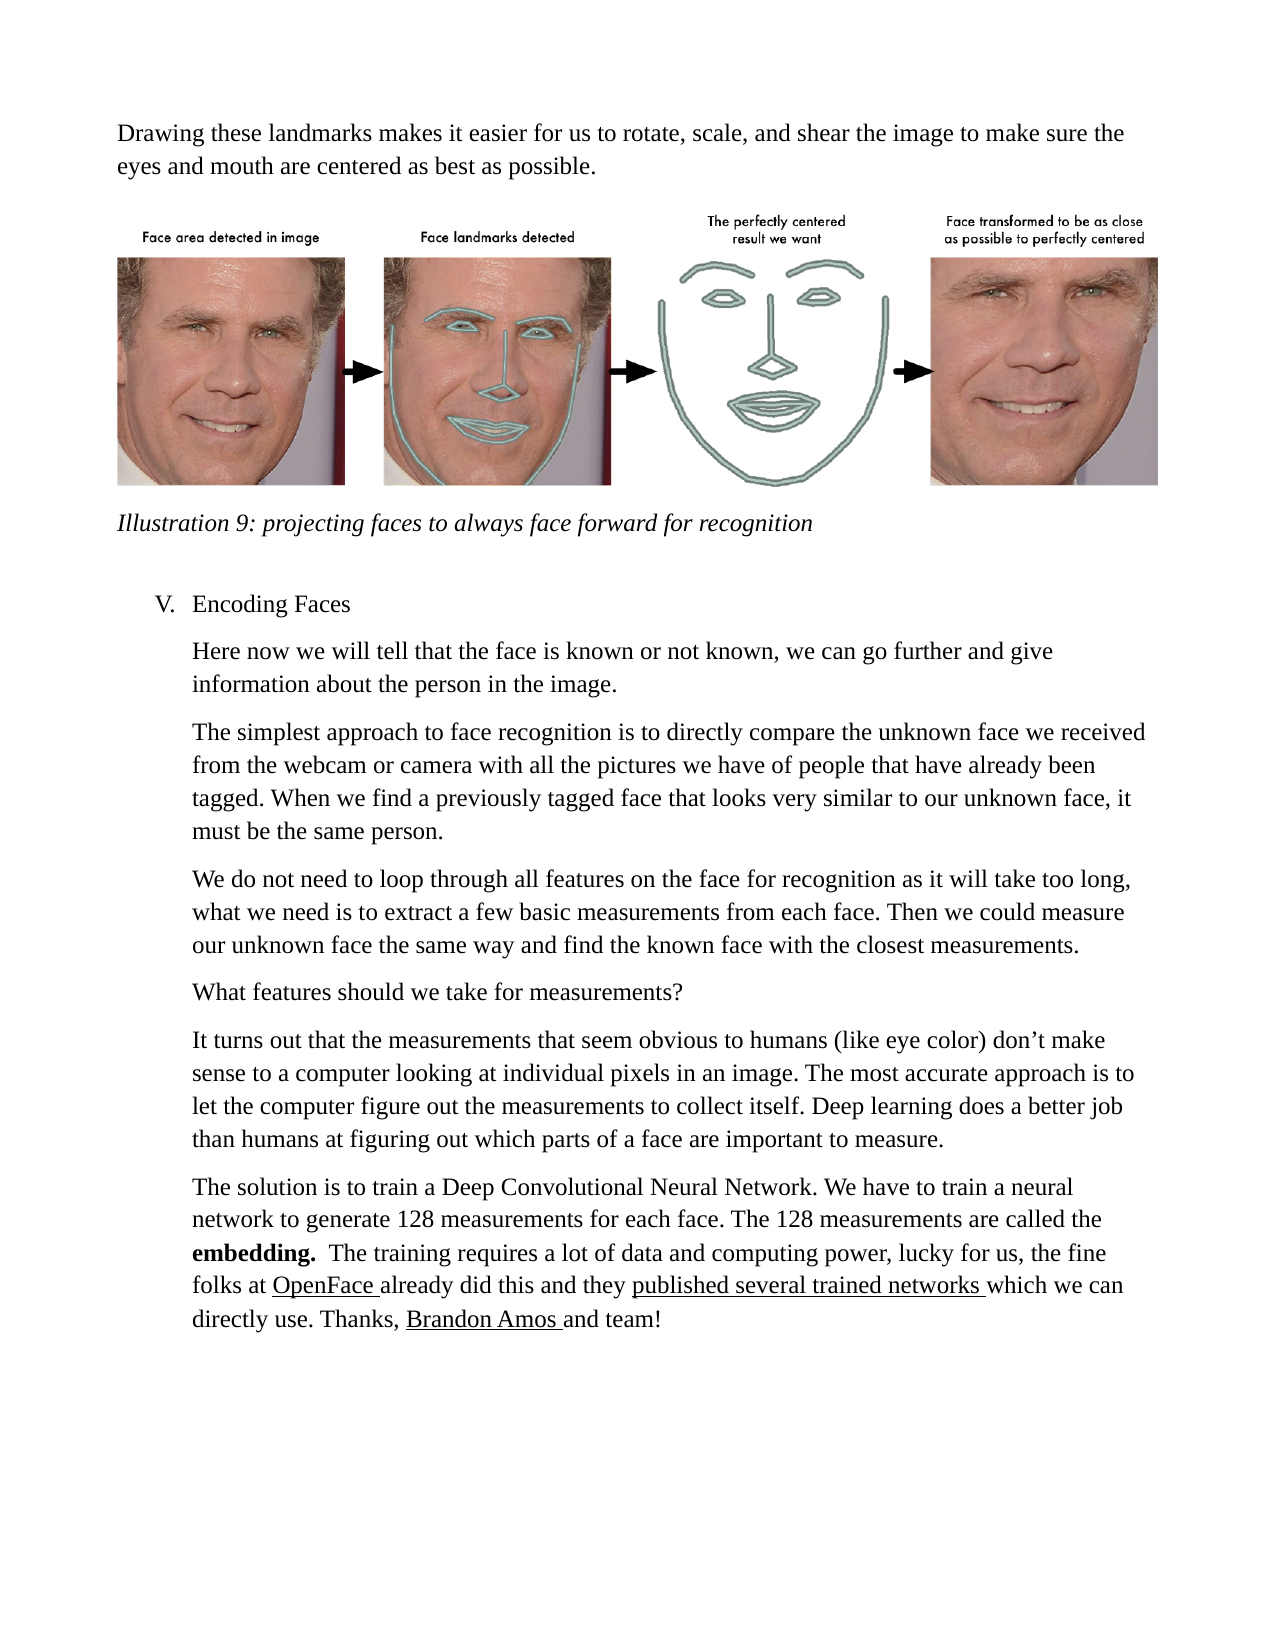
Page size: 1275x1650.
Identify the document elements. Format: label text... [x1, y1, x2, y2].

text Illustration 9: projecting faces to always face forward for recognition [117, 503, 1158, 537]
text Drawing these landmarks makes it easier for us to rotate, scale, and shear the image to make sure the eyes and mouth are centered as best as possible. [117, 118, 1158, 180]
list We do not need to loop through all features on the face for recognition as it will take too long, what we need is to extract a few basic measurements from each face. Then we could measure our unknown face the same way and find the known face with the closest measurements. [154, 864, 1158, 958]
picture [116, 211, 1158, 503]
list The solution is to train a Deep Convolutional Neural Network. We have to train a neural network to generate 128 measurements for each face. The 128 measurements are called the embedding. The training requires a lot of data and computing power, lucky for us, the fine folks at OpenFace already did this and they published several trained networks which we can directly use. Thanks, Brandon Amos and team! [154, 1172, 1158, 1332]
list The simplest approach to face recognition is to directly compare the unknown face we received from the webcam or camera with all the pictures we have of people that have already been tagged. When we find a previously tagged face that looks very similar to our unknown face, it must be the same person. [154, 717, 1158, 845]
list What features should we take for measurements? [154, 977, 1158, 1006]
list It turns out that the measurements that seem obvious to humans (like eye color) don’t make sense to a computer looking at individual pixels in an image. The most accurate approach is to let the computer figure out the measurements to collect itself. Deep learning does a better job than humans at figuring out which parts of a face are important to measure. [154, 1025, 1158, 1153]
list Encoding Faces [154, 589, 1158, 617]
list Here now we will tell that the face is known or not known, we can go further and give information about the person in the image. [154, 636, 1158, 698]
